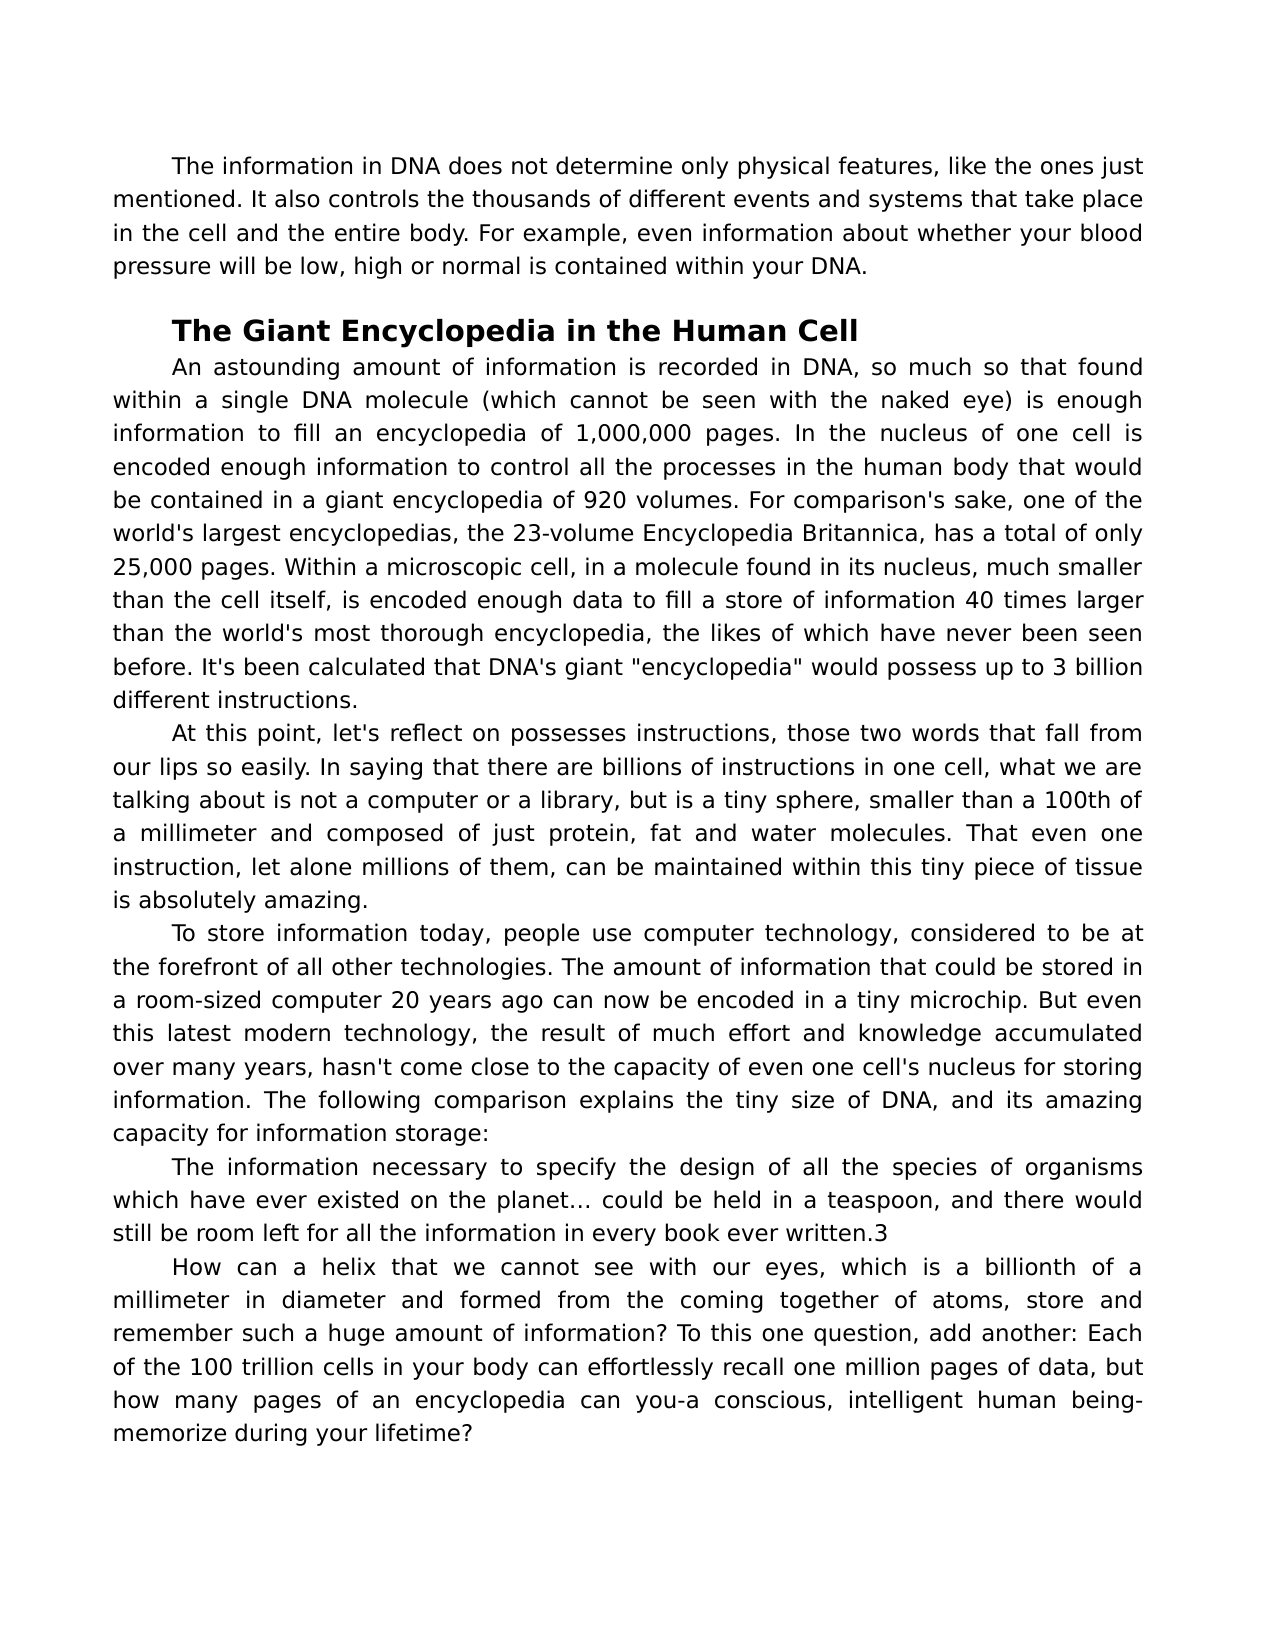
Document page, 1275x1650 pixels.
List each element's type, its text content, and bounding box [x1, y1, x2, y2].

text The information necessary to specify the design of all the species of organisms which have ever existed on the planet… could be held in a teaspoon, and there would still be room left for all the information in every book ever written.3 [112, 1148, 1145, 1248]
text At this point, let's reflect on possesses instructions, those two words that fall from our lips so easily. In saying that there are billions of instructions in one cell, what we are talking about is not a computer or a library, but is a tiny sphere, smaller than a 100th of a millimeter and composed of just protein, fat and water molecules. That even one instruction, let alone millions of them, can be maintained within this tiny piece of tissue is absolutely amazing. [112, 715, 1145, 915]
text To store information today, people use computer technology, considered to be at the forefront of all other technologies. The amount of information that could be stored in a room-sized computer 20 years ago can now be encoded in a tiny microchip. But even this latest modern technology, the result of much effort and knowledge accumulated over many years, hasn't come close to the capacity of even one cell's nucleus for storing information. The following comparison explains the tiny size of DNA, and its amazing capacity for information storage: [112, 915, 1145, 1148]
text How can a helix that we cannot see with our eyes, which is a billionth of a millimeter in diameter and formed from the coming together of atoms, store and remember such a huge amount of information? To this one question, add another: Each of the 100 trillion cells in your body can effortlessly recall one million pages of data, but how many pages of an encyclopedia can you-a conscious, intelligent human being-memorize during your lifetime? [112, 1248, 1145, 1448]
text The information in DNA does not determine only physical features, like the ones just mentioned. It also controls the thousands of different events and systems that take place in the cell and the entire body. For example, even information about whether your blood pressure will be low, high or normal is contained within your DNA. [112, 148, 1145, 281]
text The Giant Encyclopedia in the Human Cell [112, 314, 1145, 348]
text An astounding amount of information is recorded in DNA, so much so that found within a single DNA molecule (which cannot be seen with the naked eye) is enough information to fill an encyclopedia of 1,000,000 pages. In the nucleus of one cell is encoded enough information to control all the processes in the human body that would be contained in a giant encyclopedia of 920 volumes. For comparison's sake, one of the world's largest encyclopedias, the 23-volume Encyclopedia Britannica, has a total of only 25,000 pages. Within a microscopic cell, in a molecule found in its nucleus, much smaller than the cell itself, is encoded enough data to fill a store of information 40 times larger than the world's most thorough encyclopedia, the likes of which have never been seen before. It's been calculated that DNA's giant "encyclopedia" would possess up to 3 billion different instructions. [112, 348, 1145, 715]
